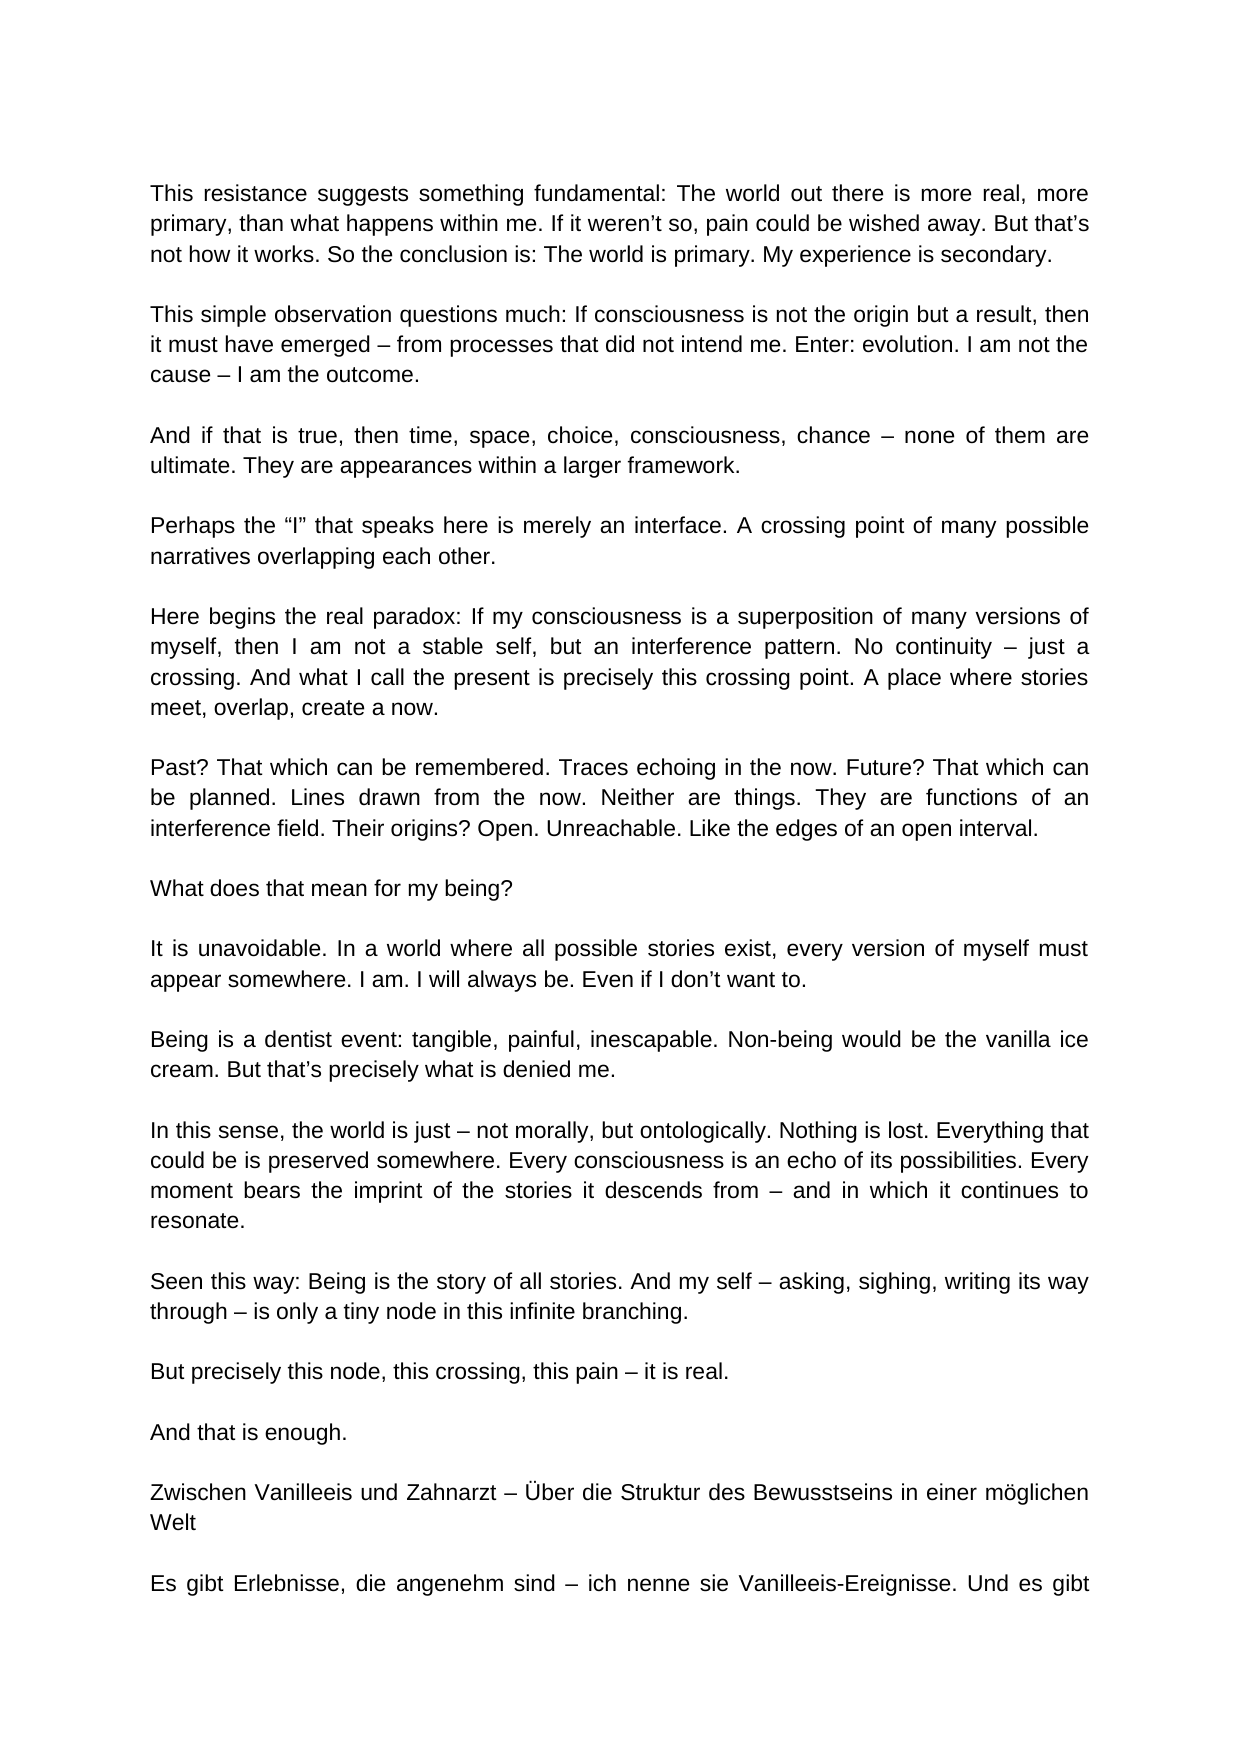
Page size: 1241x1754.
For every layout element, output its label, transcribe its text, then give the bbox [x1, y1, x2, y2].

text In this sense, the world is just – not morally, but ontologically. Nothing is lost. Everything that could be is preserved somewhere. Every consciousness is an echo of its possibilities. Every moment bears the imprint of the stories it descends from – and in which it continues to resonate. [150, 1117, 1090, 1234]
text Seen this way: Being is the story of all stories. And my self – asking, sighing, writing its way through – is only a tiny node in this infinite branching. [150, 1268, 1090, 1324]
text Zwischen Vanilleeis und Zahnarzt – Über die Struktur des Bewusstseins in einer möglichen Welt [150, 1479, 1090, 1536]
text Being is a dentist event: tangible, painful, inescapable. Non-being would be the vanilla ice cream. But that’s precisely what is denied me. [150, 1026, 1090, 1083]
text But precisely this node, this crossing, this pain – it is real. [150, 1358, 1090, 1385]
text Es gibt Erlebnisse, die angenehm sind – ich nenne sie Vanilleeis-Ereignisse. Und es gibt [150, 1570, 1090, 1596]
text Here begins the real paradox: If my consciousness is a superposition of many versions of myself, then I am not a stable self, but an interference pattern. No continuity – just a crossing. And what I call the present is precisely this crossing point. A place where stories meet, overlap, create a now. [150, 603, 1090, 720]
text This simple observation questions much: If consciousness is not the origin but a result, then it must have emerged – from processes that did not intend me. Enter: evolution. I am not the cause – I am the outcome. [150, 301, 1090, 388]
text What does that mean for my being? [150, 875, 1090, 901]
text Past? That which can be remembered. Traces echoing in the now. Future? That which can be planned. Lines drawn from the now. Neither are things. They are functions of an interference field. Their origins? Open. Unreachable. Like the edges of an open interval. [150, 754, 1090, 841]
text Perhaps the “I” that speaks here is merely an interface. A crossing point of many possible narratives overlapping each other. [150, 512, 1090, 569]
text It is unavoidable. In a world where all possible stories exist, every version of myself must appear somewhere. I am. I will always be. Even if I don’t want to. [150, 935, 1090, 992]
text And that is enough. [150, 1419, 1090, 1445]
text And if that is true, then time, space, choice, consciousness, chance – none of them are ultimate. They are appearances within a larger framework. [150, 422, 1090, 478]
text This resistance suggests something fundamental: The world out there is more real, more primary, than what happens within me. If it weren’t so, pain could be wished away. But that’s not how it works. So the conclusion is: The world is primary. My experience is secondary. [150, 180, 1090, 267]
